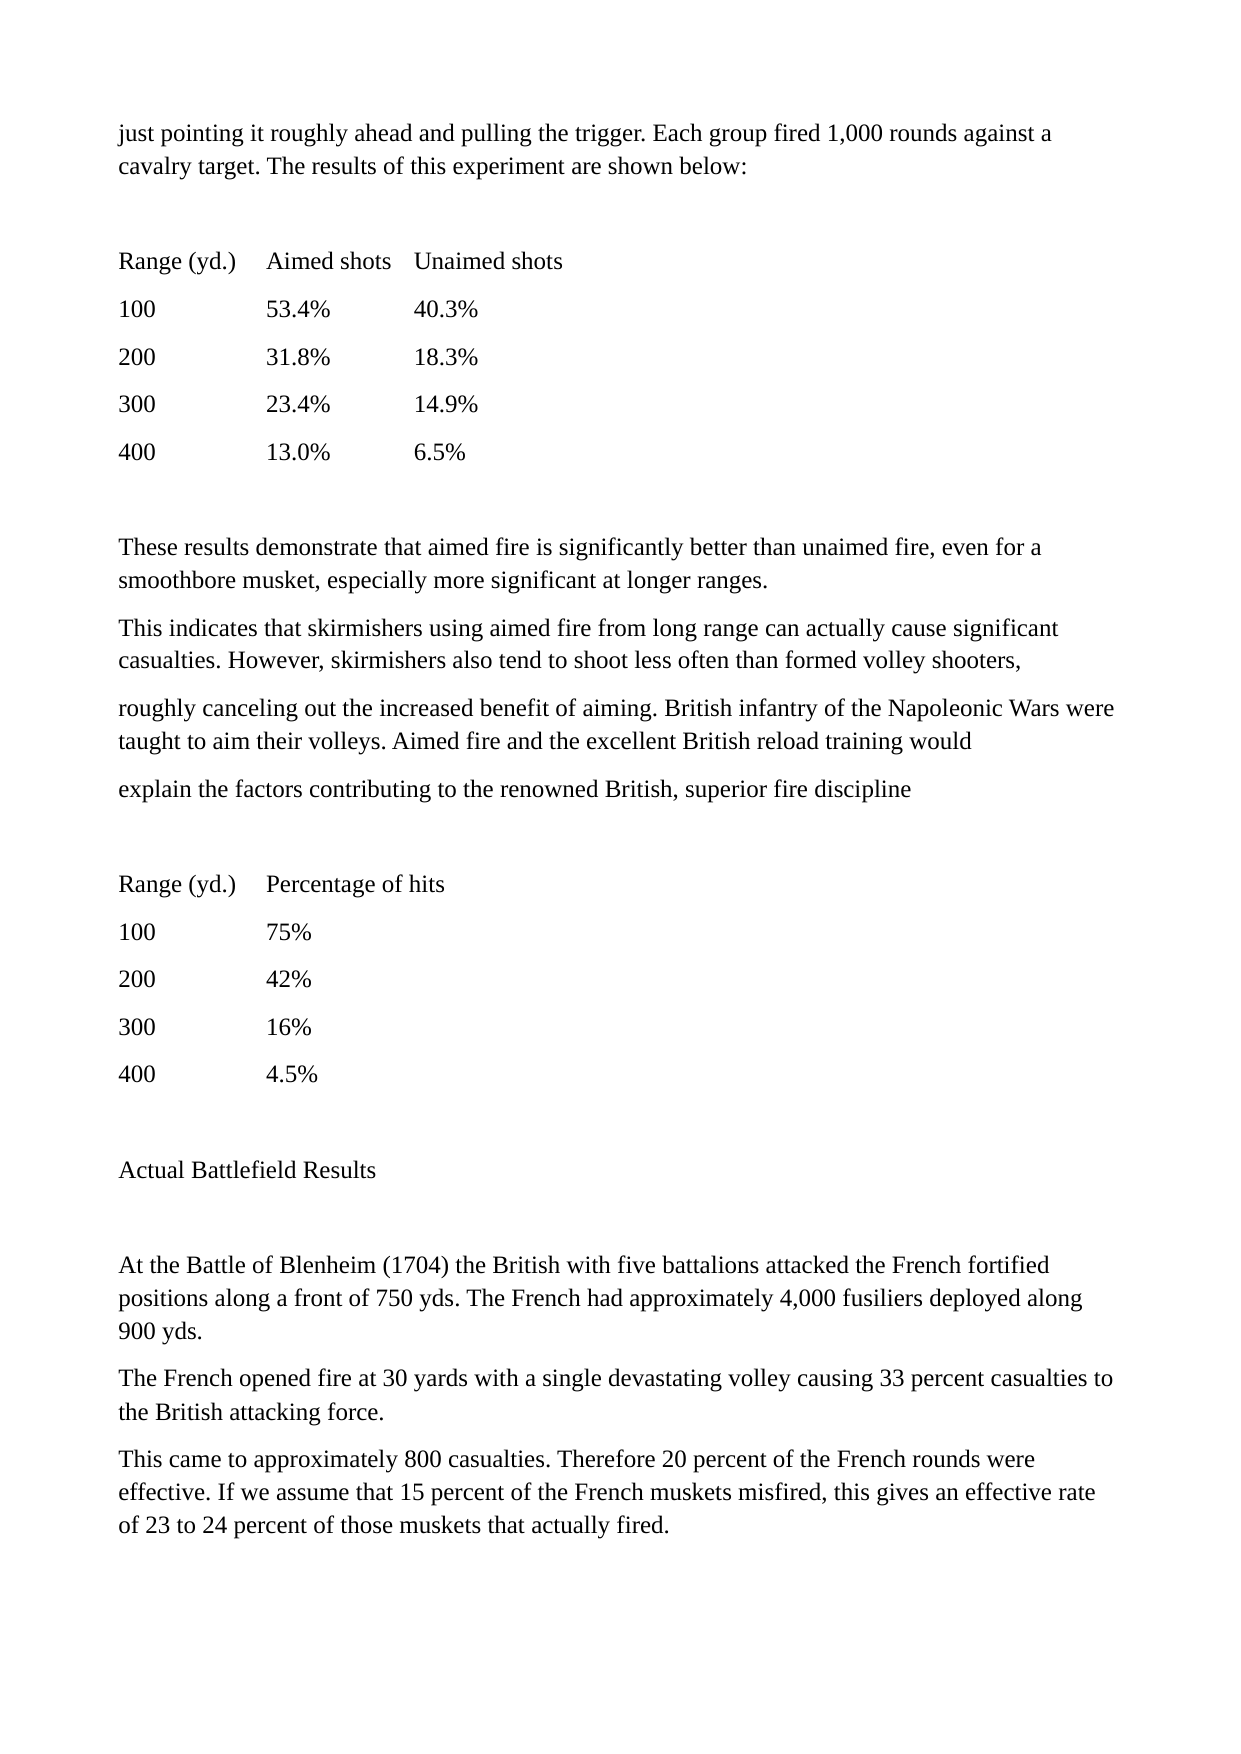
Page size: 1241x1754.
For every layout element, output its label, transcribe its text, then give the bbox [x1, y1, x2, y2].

text Range (yd.) Aimed shots Unaimed shots [118, 246, 1122, 275]
text At the Battle of Blenheim (1704) the British with five battalions attacked the French fortified positions along a front of 750 yds. The French had approximately 4,000 fusiliers deployed along 900 yds. [118, 1250, 1122, 1345]
text 100 75% [118, 917, 1122, 945]
text This indicates that skirmishers using aimed fire from long range can actually cause significant casualties. However, skirmishers also tend to shoot less often than formed volley shooters, [118, 613, 1122, 674]
text 100 53.4% 40.3% [118, 294, 1122, 323]
text 300 16% [118, 1012, 1122, 1041]
text These results demonstrate that aimed fire is significantly better than unaimed fire, even for a smoothbore musket, especially more significant at longer ranges. [118, 532, 1122, 594]
text This came to approximately 800 casualties. Therefore 20 percent of the French rounds were effective. If we assume that 15 percent of the French muskets misfired, this gives an effective rate of 23 to 24 percent of those muskets that actually fired. [118, 1444, 1122, 1539]
text 200 31.8% 18.3% [118, 342, 1122, 370]
text roughly canceling out the increased benefit of aiming. British infantry of the Napoleonic Wars were taught to aim their volleys. Aimed fire and the excellent British reload training would [118, 693, 1122, 755]
text just pointing it roughly ahead and pulling the trigger. Each group fired 1,000 rounds against a cavalry target. The results of this experiment are shown below: [118, 118, 1122, 180]
text 200 42% [118, 964, 1122, 993]
text Range (yd.) Percentage of hits [118, 869, 1122, 898]
text explain the factors contributing to the renowned British, superior fire discipline [118, 774, 1122, 803]
text 300 23.4% 14.9% [118, 389, 1122, 418]
text 400 13.0% 6.5% [118, 437, 1122, 466]
text 400 4.5% [118, 1059, 1122, 1088]
text The French opened fire at 30 yards with a single devastating volley causing 33 percent casualties to the British attacking force. [118, 1363, 1122, 1425]
text Actual Battlefield Results [118, 1155, 1122, 1183]
